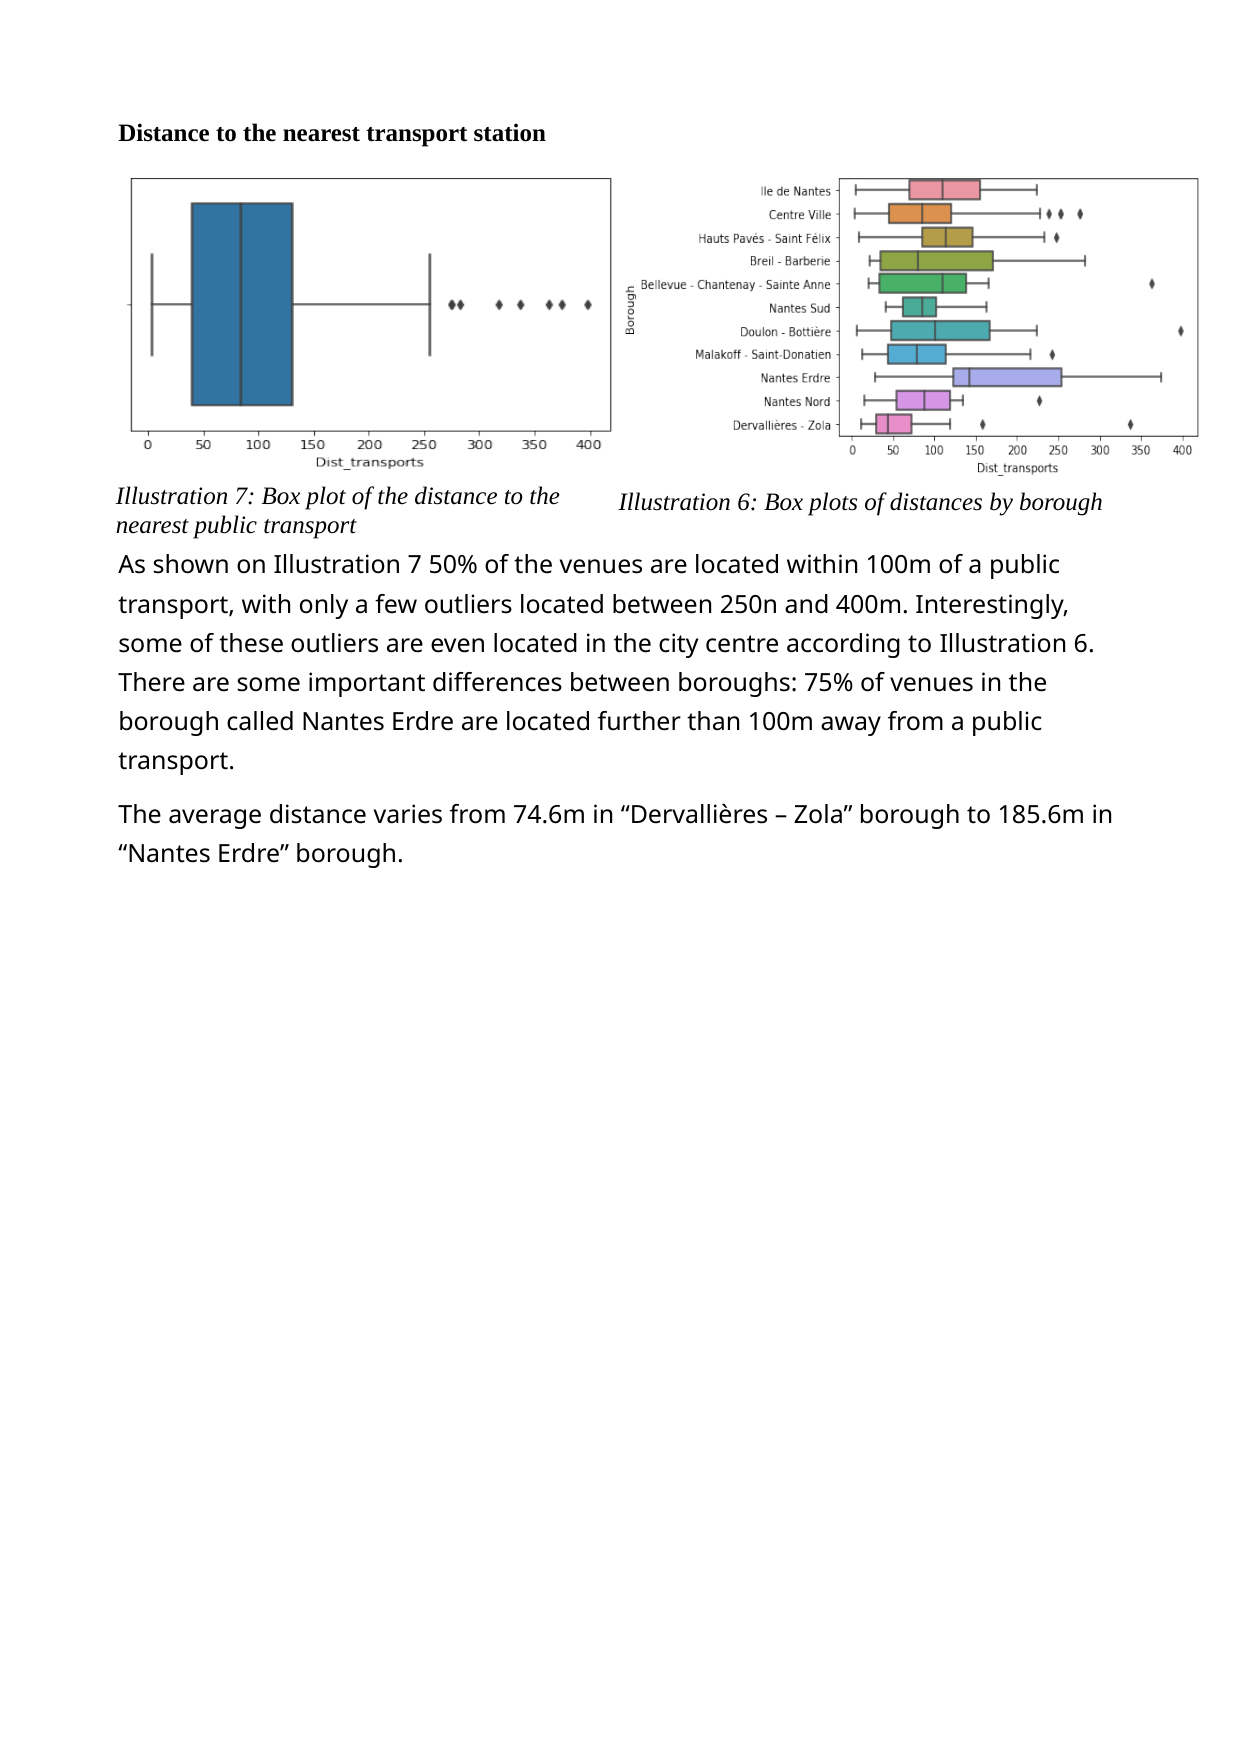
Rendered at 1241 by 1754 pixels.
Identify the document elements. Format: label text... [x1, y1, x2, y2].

picture [115, 171, 1203, 482]
text Illustration 6: Box plots of distances by borough [618, 482, 1203, 516]
text Illustration 7: Box plot of the distance to the nearest public transport [116, 476, 618, 538]
text The average distance varies from 74.6m in “Dervallières – Zola” borough to 185.6m in “Nantes Erdre” borough. [118, 797, 1122, 870]
subtitle Distance to the nearest transport station [118, 118, 1122, 147]
text [116, 159, 1203, 171]
text As shown on Illustration 7 50% of the venues are located within 100m of a public transport, with only a few outliers located between 250n and 400m. Interestingly, some of these outliers are even located in the city centre according to Illustration 6. There are some important differences between boroughs: 75% of venues in the borough called Nantes Erdre are located further than 100m away from a public transport. [118, 516, 1203, 777]
